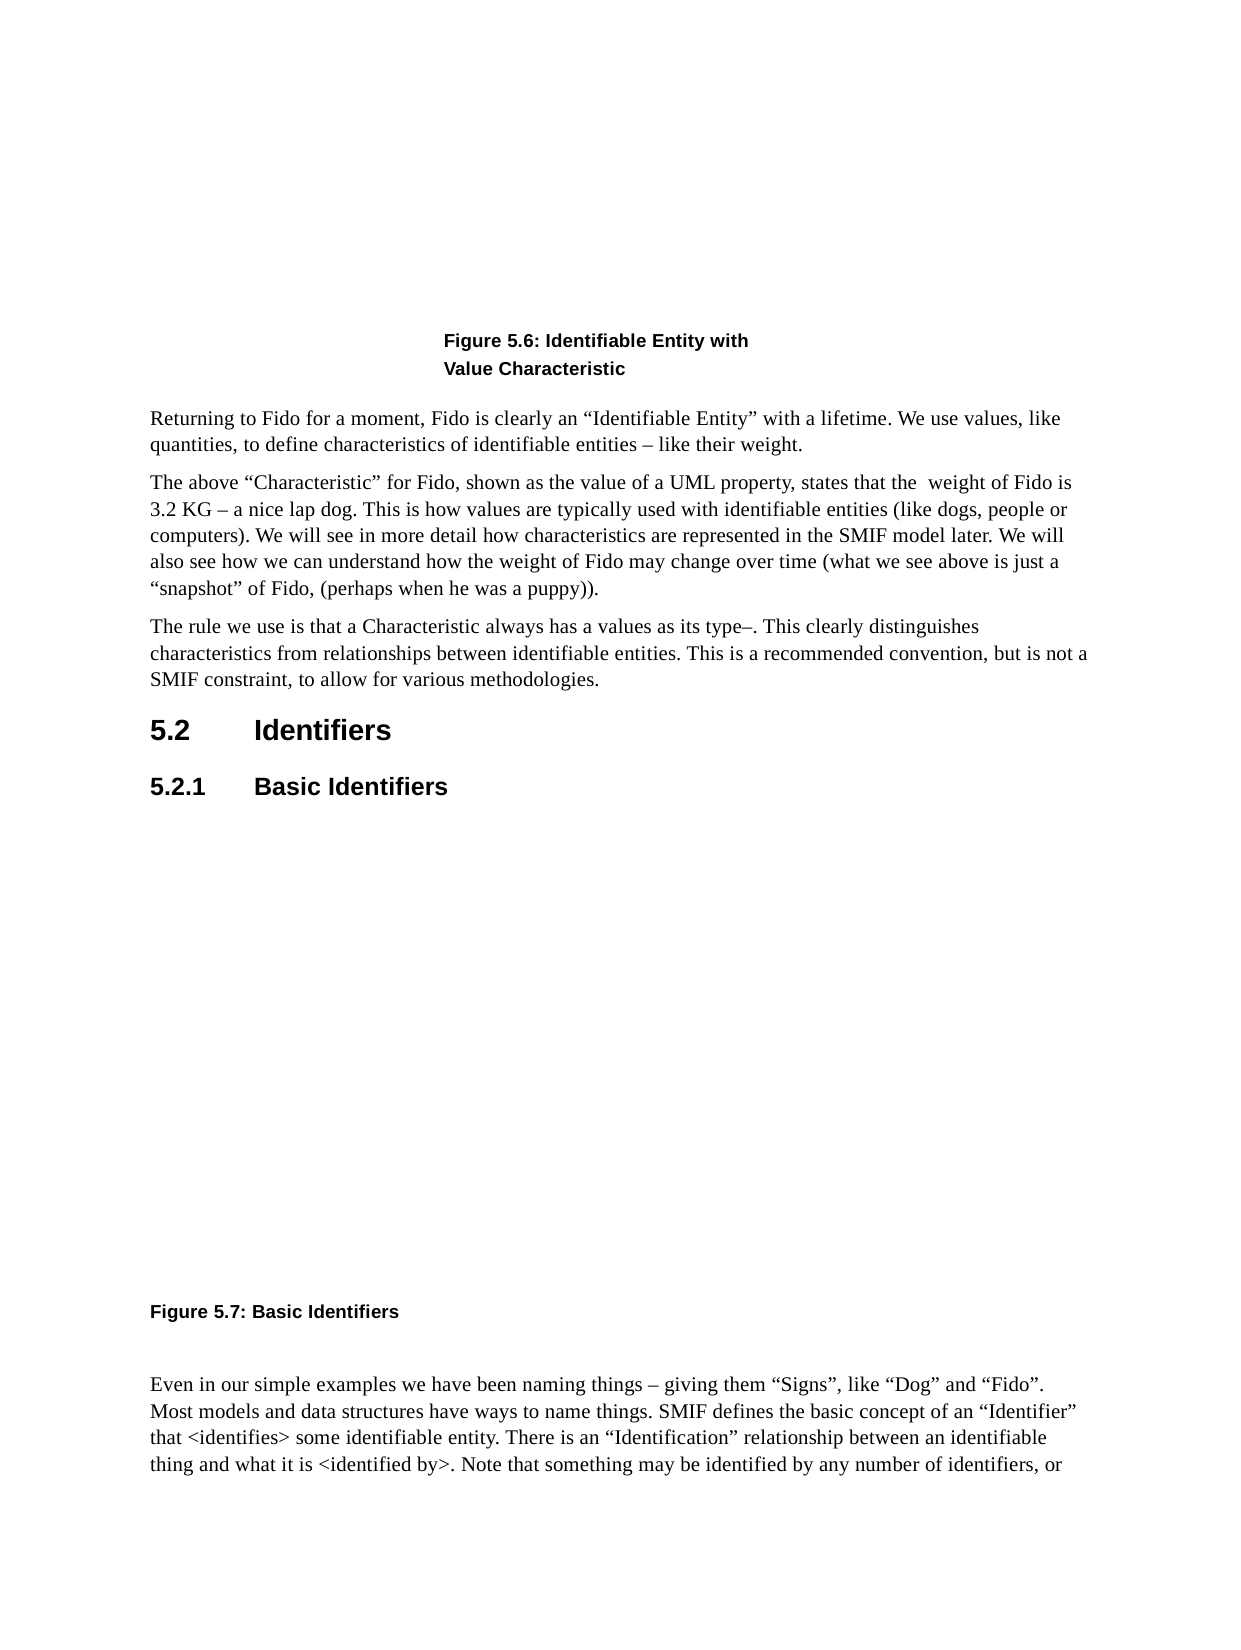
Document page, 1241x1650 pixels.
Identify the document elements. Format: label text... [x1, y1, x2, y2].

text Figure 5.6: Identifiable Entity with Value Characteristic [443, 174, 797, 379]
text Even in our simple examples we have been naming things – giving them “Signs”, like “Dog” and “Fido”. Most models and data structures have ways to name things. SMIF defines the basic concept of an “Identifier” that <identifies> some identifiable entity. There is an “Identification” relationship between an identifiable thing and what it is <identified by>. Note that something may be identified by any number of identifiers, or [150, 1323, 1090, 1476]
subtitle Basic Identifiers [150, 772, 1090, 801]
text The above “Characteristic” for Fido, shown as the value of a UML property, states that the weight of Fido is 3.2 KG – a nice lap dog. This is how values are typically used with identifiable entities (like dogs, people or computers). We will see in more detail how characteristics are represented in the SMIF model later. We will also see how we can understand how the weight of Fido may change over time (what we see above is just a “snapshot” of Fido, (perhaps when he was a puppy)). [150, 470, 1090, 600]
text Returning to Fido for a moment, Fido is clearly an “Identifiable Entity” with a lifetime. We use values, like quantities, to define characteristics of identifiable entities – like their weight. [150, 150, 1090, 456]
text The rule we use is that a Characteristic always has a values as its type–. This clearly distinguishes characteristics from relationships between identifiable entities. This is a recommended convention, but is not a SMIF constraint, to allow for various methodologies. [150, 614, 1090, 691]
subtitle Identifiers [150, 713, 1090, 746]
text Figure 5.7: Basic Identifiers [150, 833, 1090, 1323]
text [150, 816, 1090, 833]
